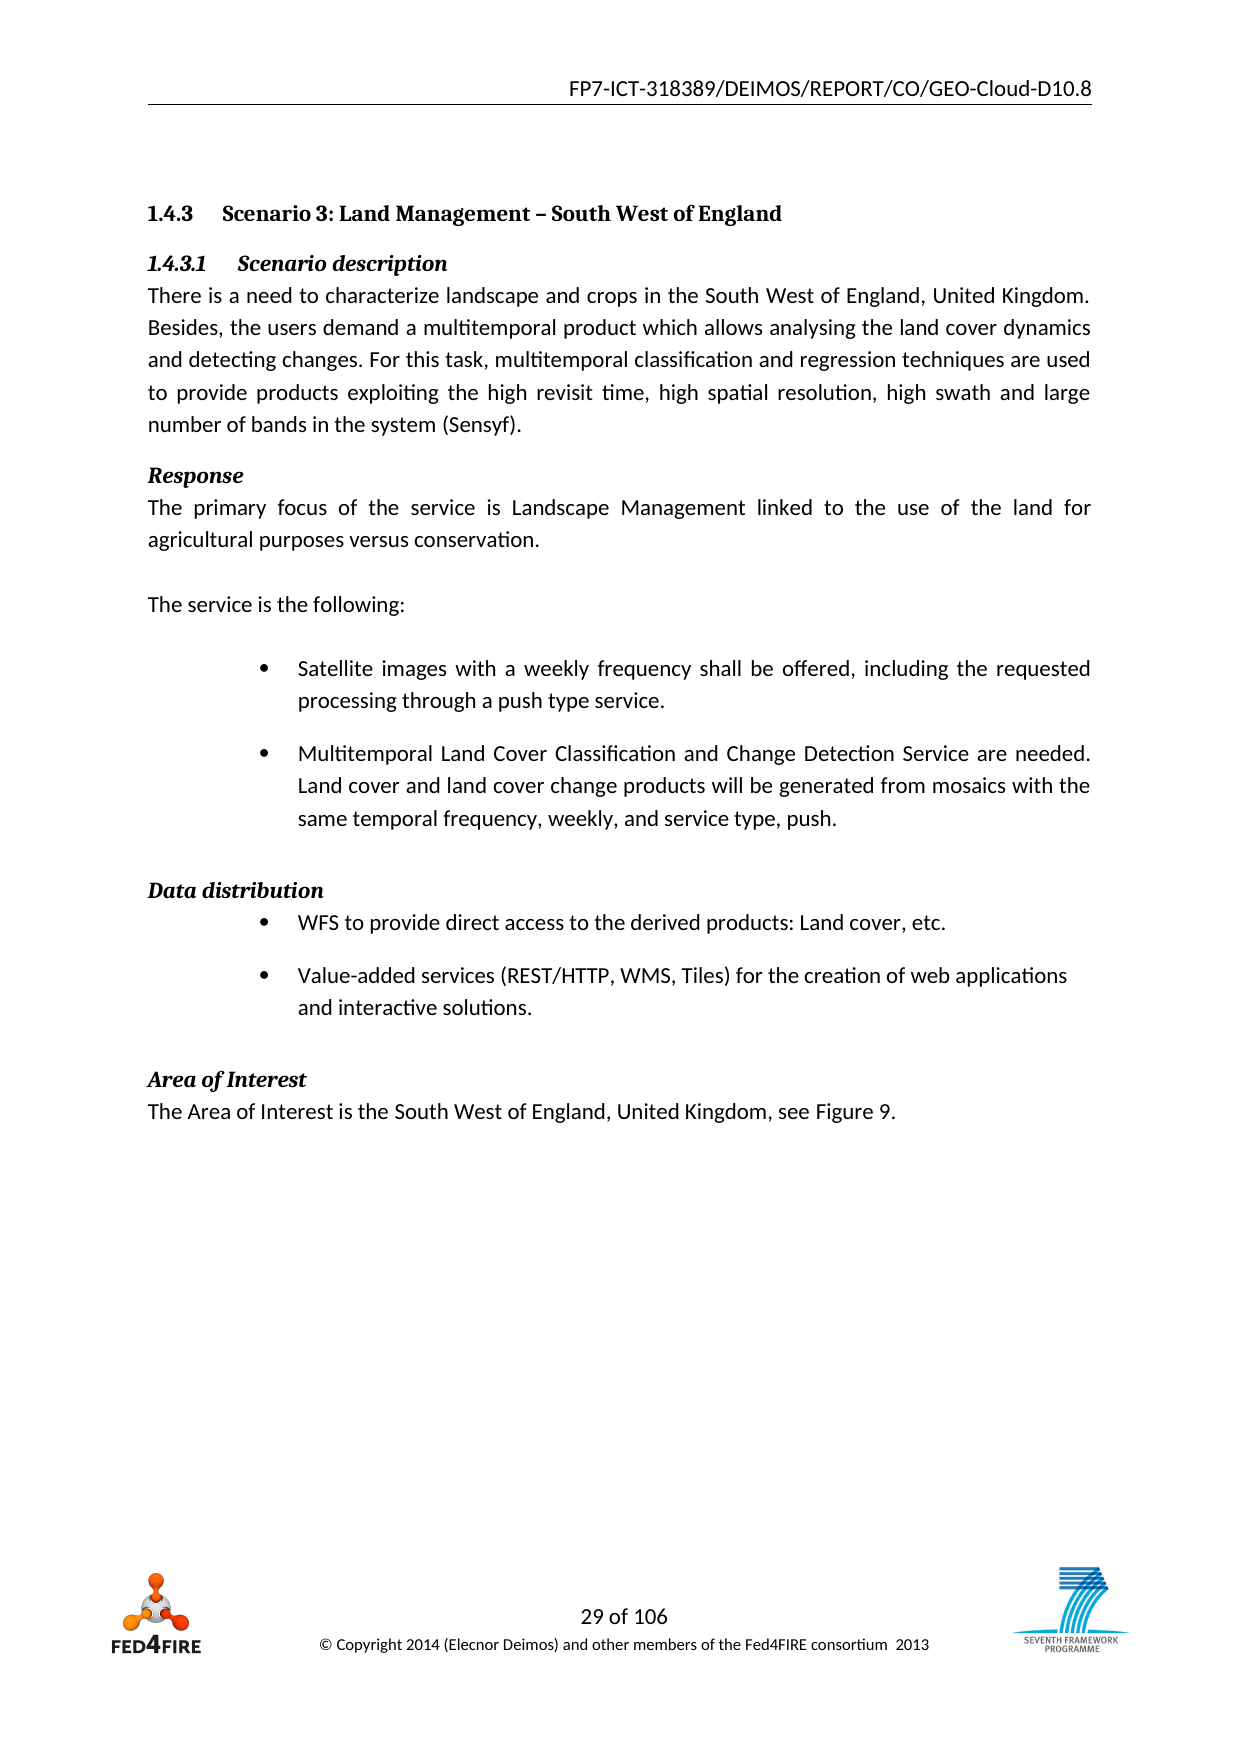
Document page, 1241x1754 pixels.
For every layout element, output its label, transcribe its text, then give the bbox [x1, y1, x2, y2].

subtitle Response [148, 463, 1092, 489]
text The service is the following: [148, 590, 1092, 618]
text The primary focus of the service is Landscape Management linked to the use of the land for agricultural purposes versus conservation. [148, 493, 1092, 553]
list WFS to provide direct access to the derived products: Land cover, etc. [260, 908, 1092, 936]
subtitle Data distribution [148, 878, 1092, 904]
subtitle Area of Interest [148, 1067, 1092, 1093]
list Value-added services (REST/HTTP, WMS, Tiles) for the creation of web applications and interactive solutions. [260, 961, 1092, 1021]
text The Area of Interest is the South West of England, United Kingdom, see Figure 9. [148, 1097, 1092, 1125]
list Satellite images with a weekly frequency shall be offered, including the requested processing through a push type service. [260, 654, 1092, 714]
text There is a need to characterize landscape and crops in the South West of England, United Kingdom. Besides, the users demand a multitemporal product which allows analysing the land cover dynamics and detecting changes. For this task, multitemporal classification and regression techniques are used to provide products exploiting the high revisit time, high spatial resolution, high swath and large number of bands in the system (Sensyf). [148, 281, 1092, 438]
subtitle Scenario description [148, 251, 1092, 277]
subtitle Scenario 3: Land Management – South West of England [148, 201, 1092, 227]
list Multitemporal Land Cover Classification and Change Detection Service are needed. Land cover and land cover change products will be generated from mosaics with the same temporal frequency, weekly, and service type, push. [260, 739, 1092, 832]
